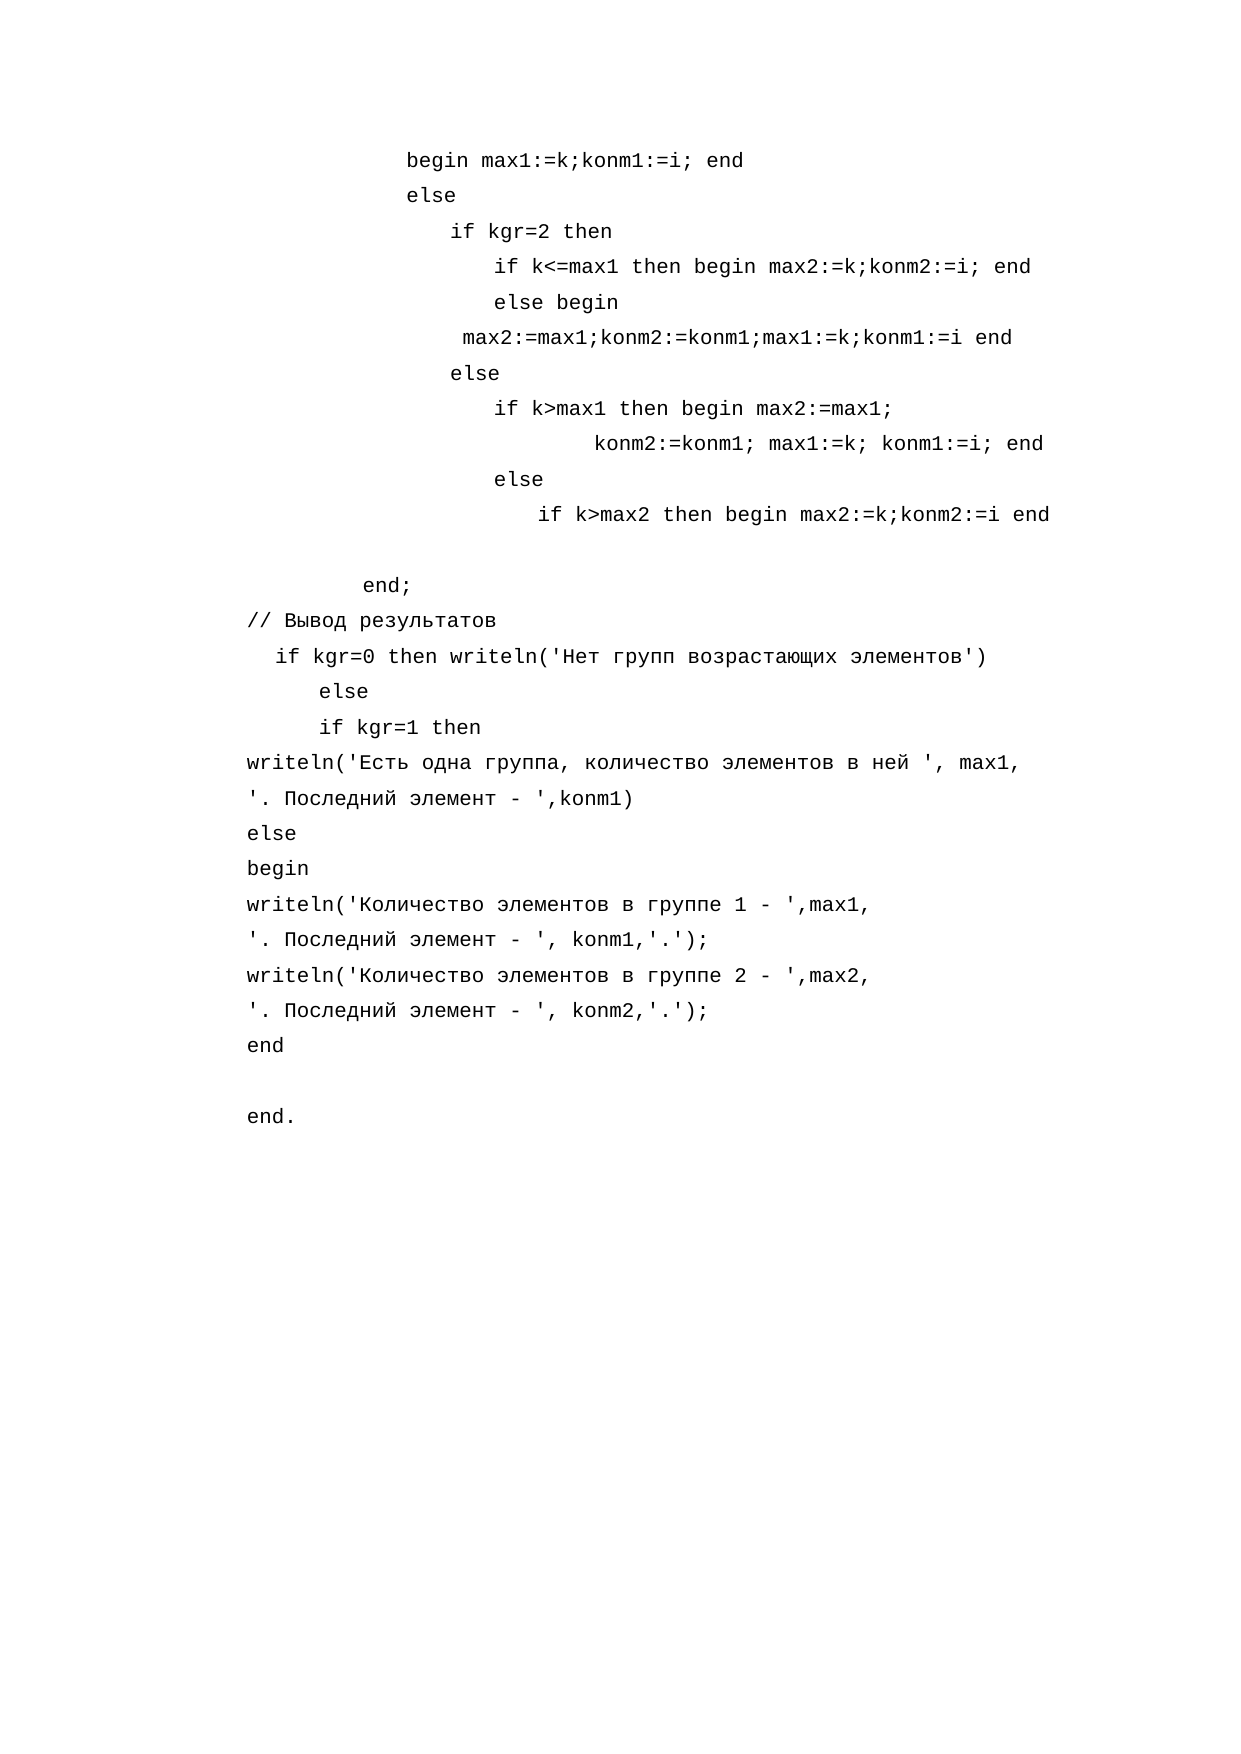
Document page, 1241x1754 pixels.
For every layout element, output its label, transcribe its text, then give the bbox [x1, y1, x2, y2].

text if k>max2 then begin max2:=k;konm2:=i end [187, 504, 1053, 528]
text else [187, 823, 1053, 847]
text '. Последний элемент - ', konm1,'.'); [187, 929, 1053, 953]
text '. Последний элемент - ',konm1) [187, 787, 1053, 811]
text else [187, 681, 1053, 705]
text end. [187, 1106, 1053, 1130]
text else [187, 362, 1053, 386]
text else [187, 469, 1053, 492]
text else begin [187, 292, 1053, 315]
text writeln('Количество элементов в группе 2 - ',max2, [187, 964, 1053, 988]
text if k<=max1 then begin max2:=k;konm2:=i; end [187, 256, 1053, 280]
text if kgr=2 then [187, 221, 1053, 244]
text if kgr=0 then writeln('Нет групп возрастающих элементов') [187, 646, 1053, 669]
text if k>max1 then begin max2:=max1; [187, 398, 1053, 422]
text begin [187, 858, 1053, 882]
text end [187, 1035, 1053, 1059]
text konm2:=konm1; max1:=k; konm1:=i; end [187, 433, 1053, 457]
text if kgr=1 then [187, 717, 1053, 740]
text begin max1:=k;konm1:=i; end [187, 150, 1053, 174]
text end; [187, 575, 1053, 599]
text max2:=max1;konm2:=konm1;max1:=k;konm1:=i end [187, 327, 1053, 351]
text // Вывод результатов [187, 610, 1053, 634]
text writeln('Количество элементов в группе 1 - ',max1, [187, 894, 1053, 917]
text '. Последний элемент - ', konm2,'.'); [187, 1000, 1053, 1024]
text else [187, 185, 1053, 209]
text writeln('Есть одна группа, количество элементов в ней ', max1, [187, 752, 1053, 776]
